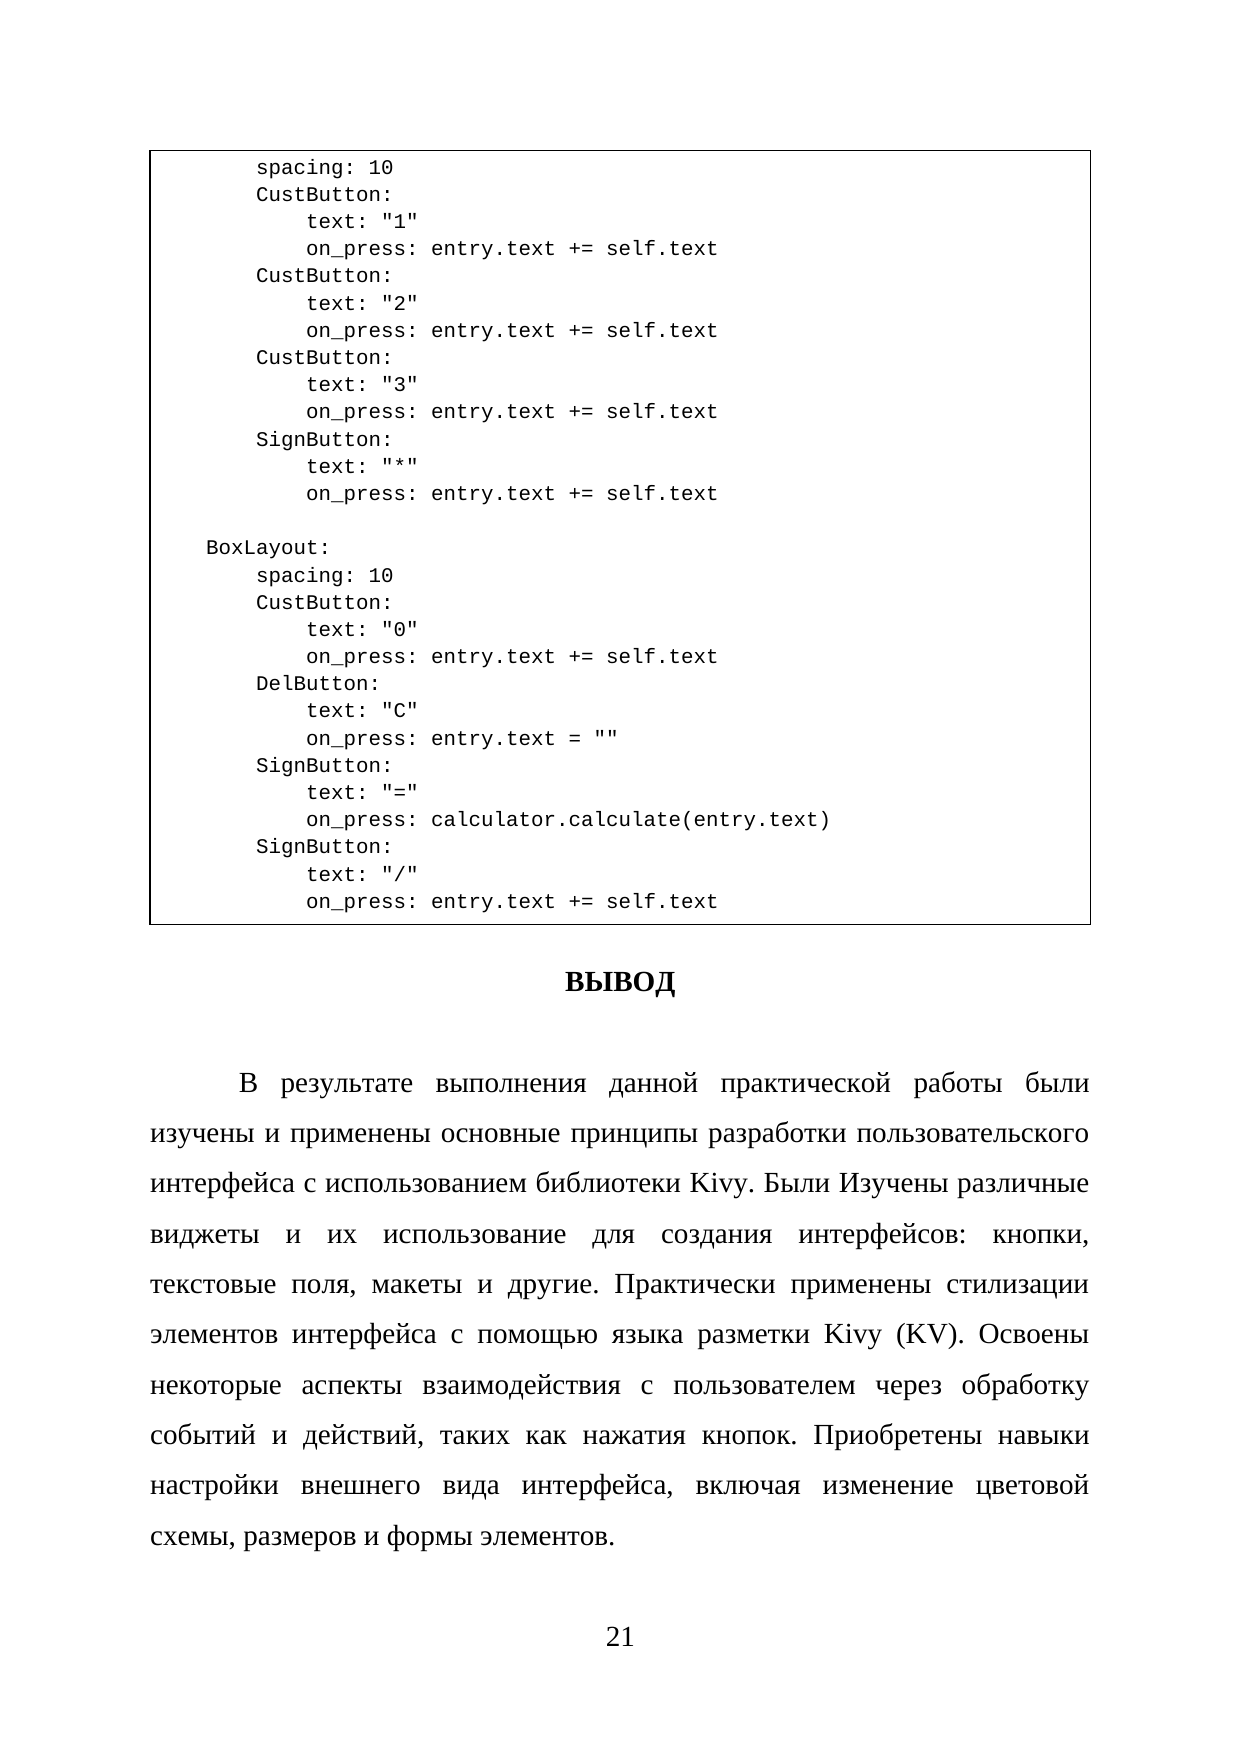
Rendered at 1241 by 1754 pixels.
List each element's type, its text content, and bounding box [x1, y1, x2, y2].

table_header spacing: 10 CustButton: text: "1" on_press: entry.text += self.text CustButton: text: "2" on_press: entry.text += self.text CustButton: text: "3" on_press: entry.text += self.text SignButton: text: "*" on_press: entry.text += self.text BoxLayout: spacing: 10 CustButton: text: "0" on_press: entry.text += self.text DelButton: text: "C" on_press: entry.text = "" SignButton: text: "=" on_press: calculator.calculate(entry.text) SignButton: text: "/" on_press: entry.text += self.text [151, 151, 1090, 924]
text В результате выполнения данной практической работы были изучены и применены основные принципы разработки пользовательского интерфейса с использованием библиотеки Kivy. Были Изучены различные виджеты и их использование для создания интерфейсов: кнопки, текстовые поля, макеты и другие. Практически применены стилизации элементов интерфейса с помощью языка разметки Kivy (KV). Освоены некоторые аспекты взаимодействия с пользователем через обработку событий и действий, таких как нажатия кнопок. Приобретены навыки настройки внешнего вида интерфейса, включая изменение цветовой схемы, размеров и формы элементов. [150, 1065, 1090, 1551]
subtitle ВЫВОД [150, 964, 1090, 998]
